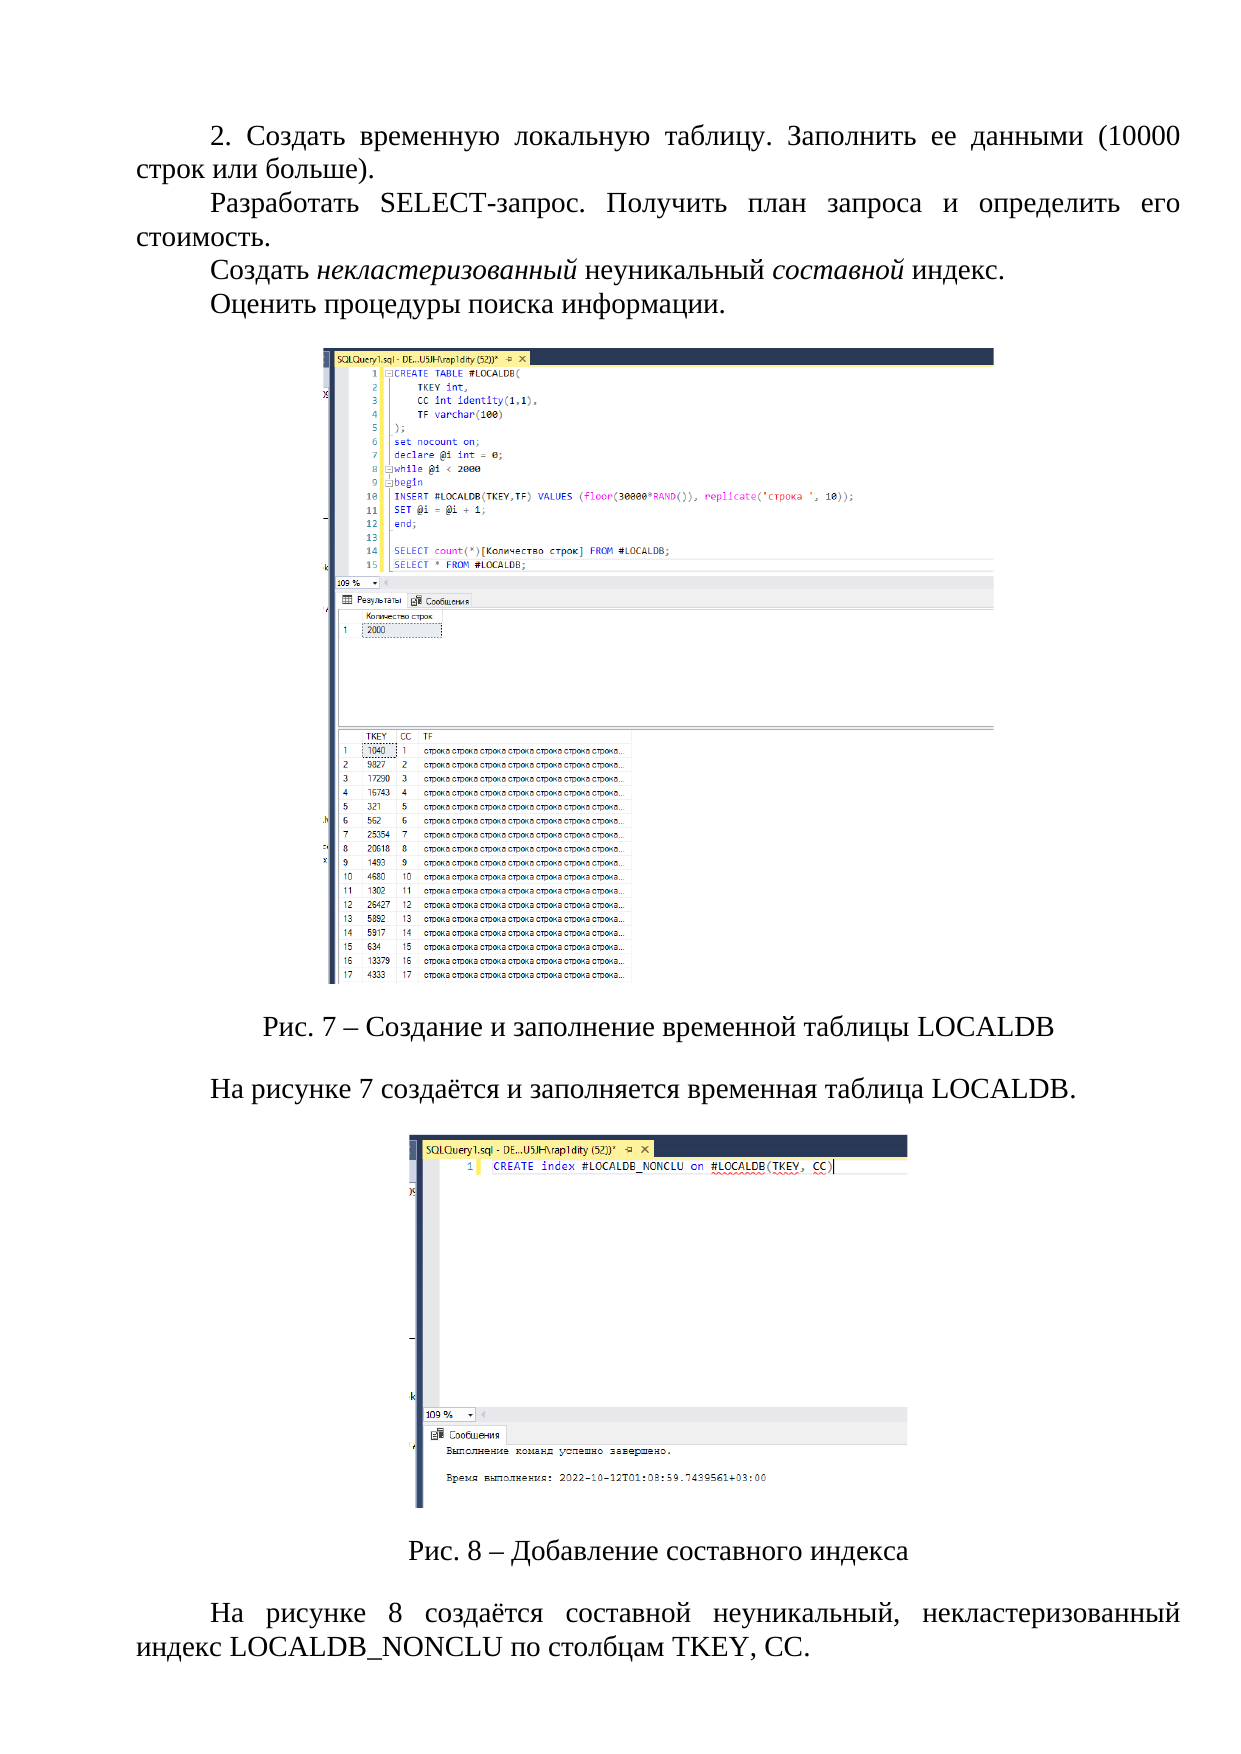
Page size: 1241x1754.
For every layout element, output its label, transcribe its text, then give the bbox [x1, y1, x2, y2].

picture [323, 348, 994, 984]
text Рис. 8 – Добавление составного индекса [136, 1533, 1181, 1566]
picture [409, 1134, 908, 1508]
text Разработать SELECT-запрос. Получить план запроса и определить его стоимость. [136, 185, 1181, 252]
text На рисунке 8 создаётся составной неуникальный, некластеризованный индекс LOCALDB_NONCLU по столбцам TKEY, CC. [136, 1596, 1181, 1663]
text Создать некластеризованный неуникальный составной индекс. [136, 252, 1181, 286]
text 2. Создать временную локальную таблицу. Заполнить ее данными (10000 строк или больше). [136, 118, 1181, 185]
text Рис. 7 – Создание и заполнение временной таблицы LOCALDB [136, 1009, 1181, 1042]
text На рисунке 7 создаётся и заполняется временная таблица LOCALDB. [136, 1071, 1181, 1105]
text Оценить процедуры поиска информации. [136, 286, 1181, 319]
